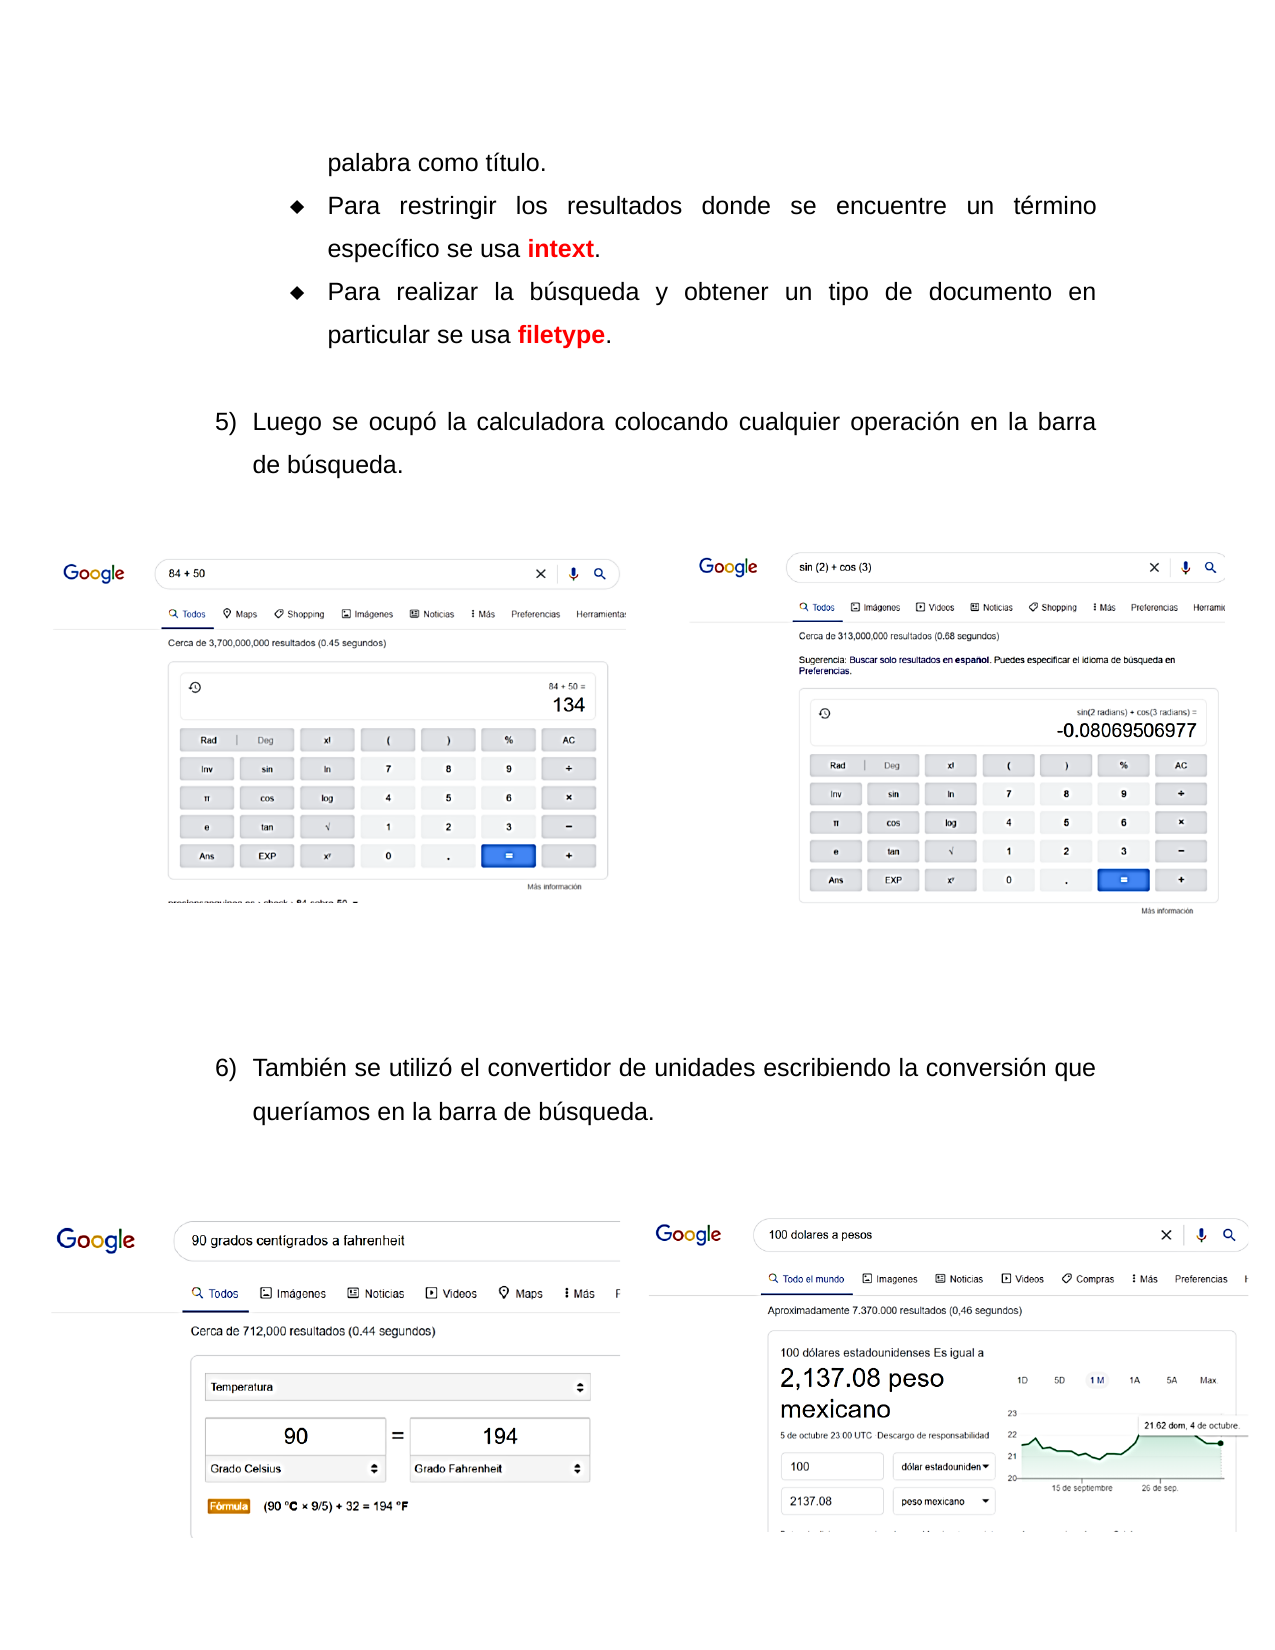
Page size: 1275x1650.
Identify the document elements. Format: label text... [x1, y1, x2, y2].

list Luego se ocupó la calculadora colocando cualquier operación en la barra de búsqueda. [215, 407, 1098, 478]
list También se utilizó el convertidor de unidades escribiendo la conversión que queríamos en la barra de búsqueda. [215, 1053, 1098, 1125]
list palabra como título. [290, 148, 1098, 176]
list Para realizar la búsqueda y obtener un tipo de documento en particular se usa filetype. [290, 277, 1098, 349]
list Para restringir los resultados donde se encuentre un término específico se usa intext. [290, 191, 1098, 263]
